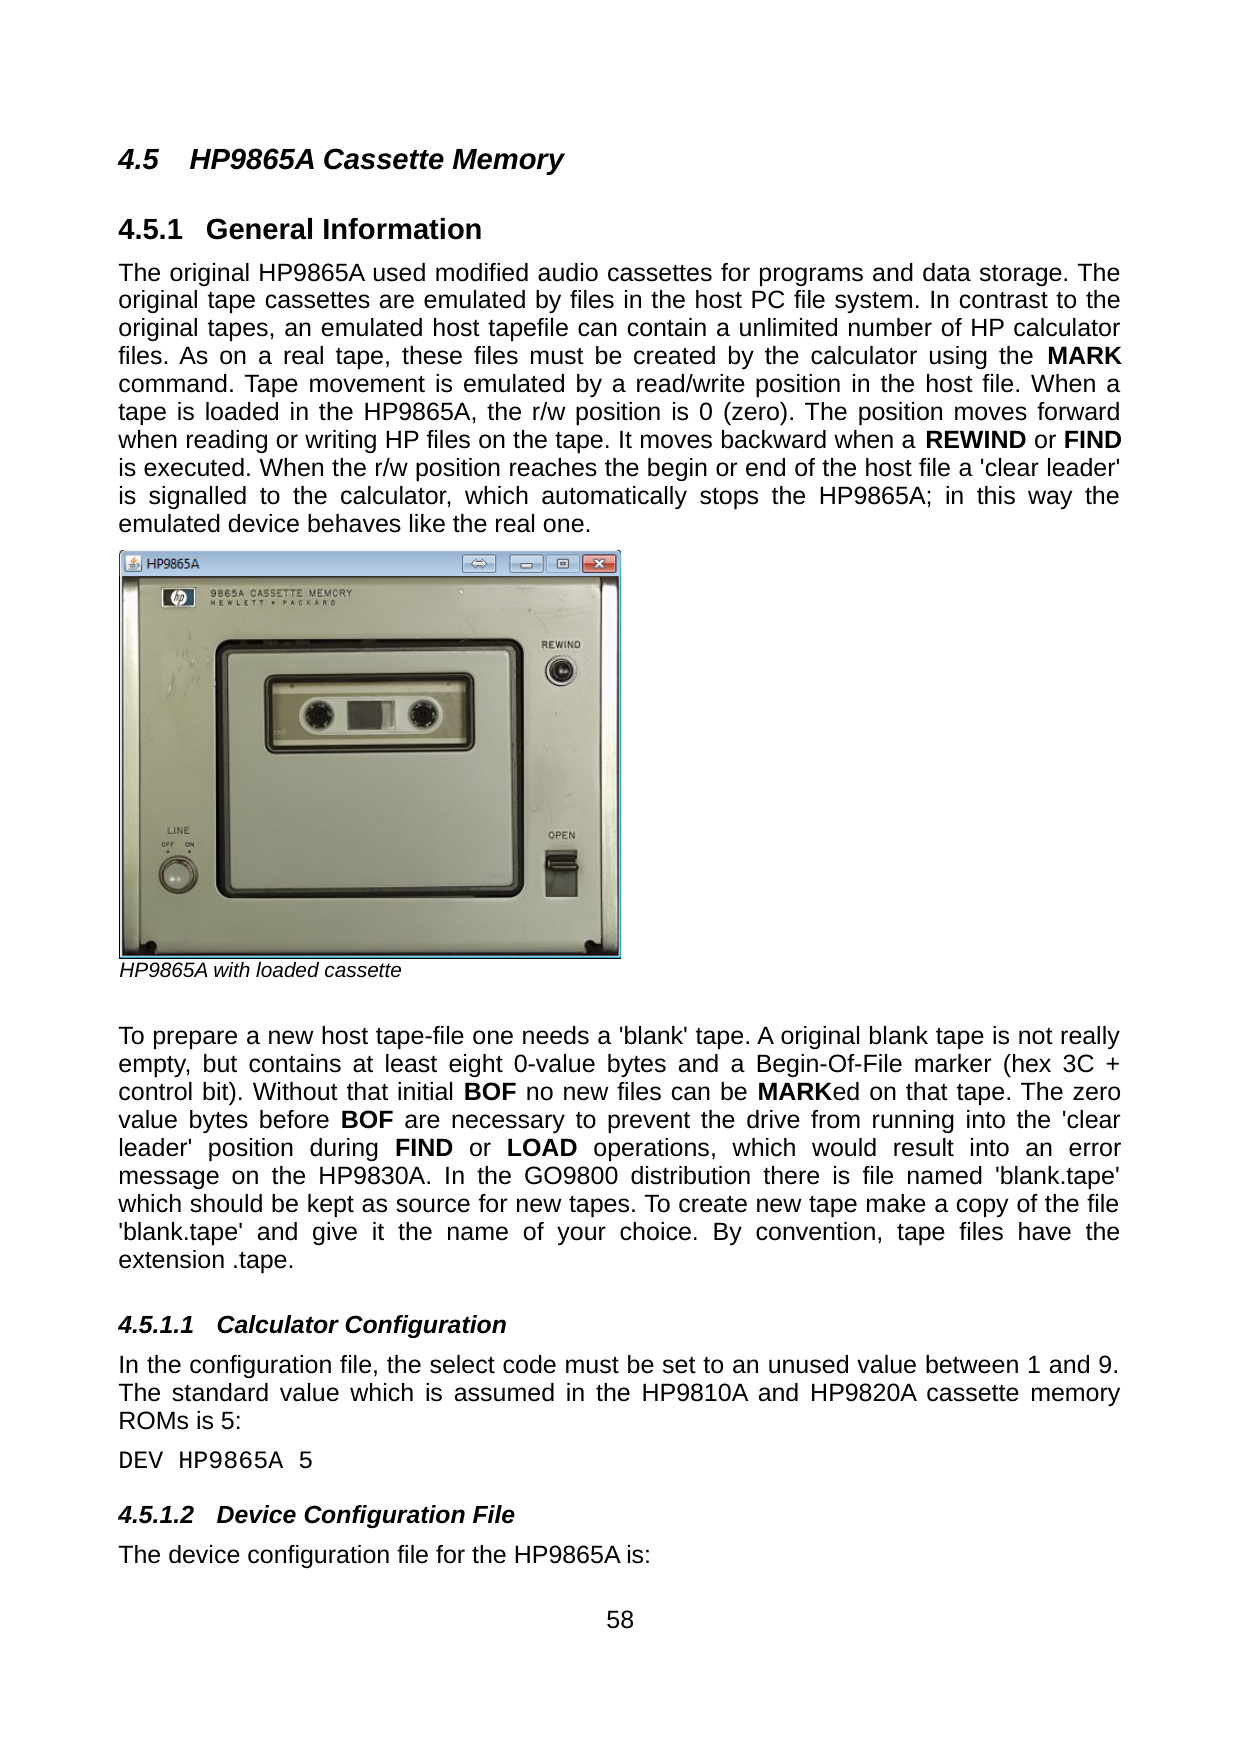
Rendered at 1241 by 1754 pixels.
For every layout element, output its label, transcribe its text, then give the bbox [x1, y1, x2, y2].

picture [119, 550, 622, 959]
subtitle Calculator Configuration [118, 1311, 1122, 1338]
text The original HP9865A used modified audio cassettes for programs and data storage. The original tape cassettes are emulated by files in the host PC file system. In contrast to the original tapes, an emulated host tapefile can contain a unlimited number of HP calculator files. As on a real tape, these files must be created by the calculator using the MARK command. Tape movement is emulated by a read/write position in the host file. When a tape is loaded in the HP9865A, the r/w position is 0 (zero). The position moves forward when reading or writing HP files on the tape. It moves backward when a REWIND or FIND is executed. When the r/w position reaches the begin or end of the host file a 'clear leader' is signalled to the calculator, which automatically stops the HP9865A; in this way the emulated device behaves like the real one. [118, 258, 1122, 537]
subtitle General Information [118, 213, 1122, 246]
text The device configuration file for the HP9865A is: [118, 1541, 1122, 1569]
text HP9865A with loaded cassette [119, 959, 621, 982]
text DEV HP9865A 5 [118, 1447, 1122, 1476]
subtitle HP9865A Cassette Memory [118, 143, 1122, 176]
text In the configuration file, the select code must be set to an unused value between 1 and 9. The standard value which is assumed in the HP9810A and HP9820A cassette memory ROMs is 5: [118, 1351, 1122, 1435]
subtitle Device Configuration File [118, 1501, 1122, 1528]
text To prepare a new host tape-file one needs a 'blank' tape. A original blank tape is not really empty, but contains at least eight 0-value bytes and a Begin-Of-File marker (hex 3C + control bit). Without that initial BOF no new files can be MARKed on that tape. The zero value bytes before BOF are necessary to prevent the drive from running into the 'clear leader' position during FIND or LOAD operations, which would result into an error message on the HP9830A. In the GO9800 distribution there is file named 'blank.tape' which should be kept as source for new tapes. To create new tape make a copy of the file 'blank.tape' and give it the name of your choice. By convention, tape files have the extension .tape. [118, 1022, 1122, 1273]
